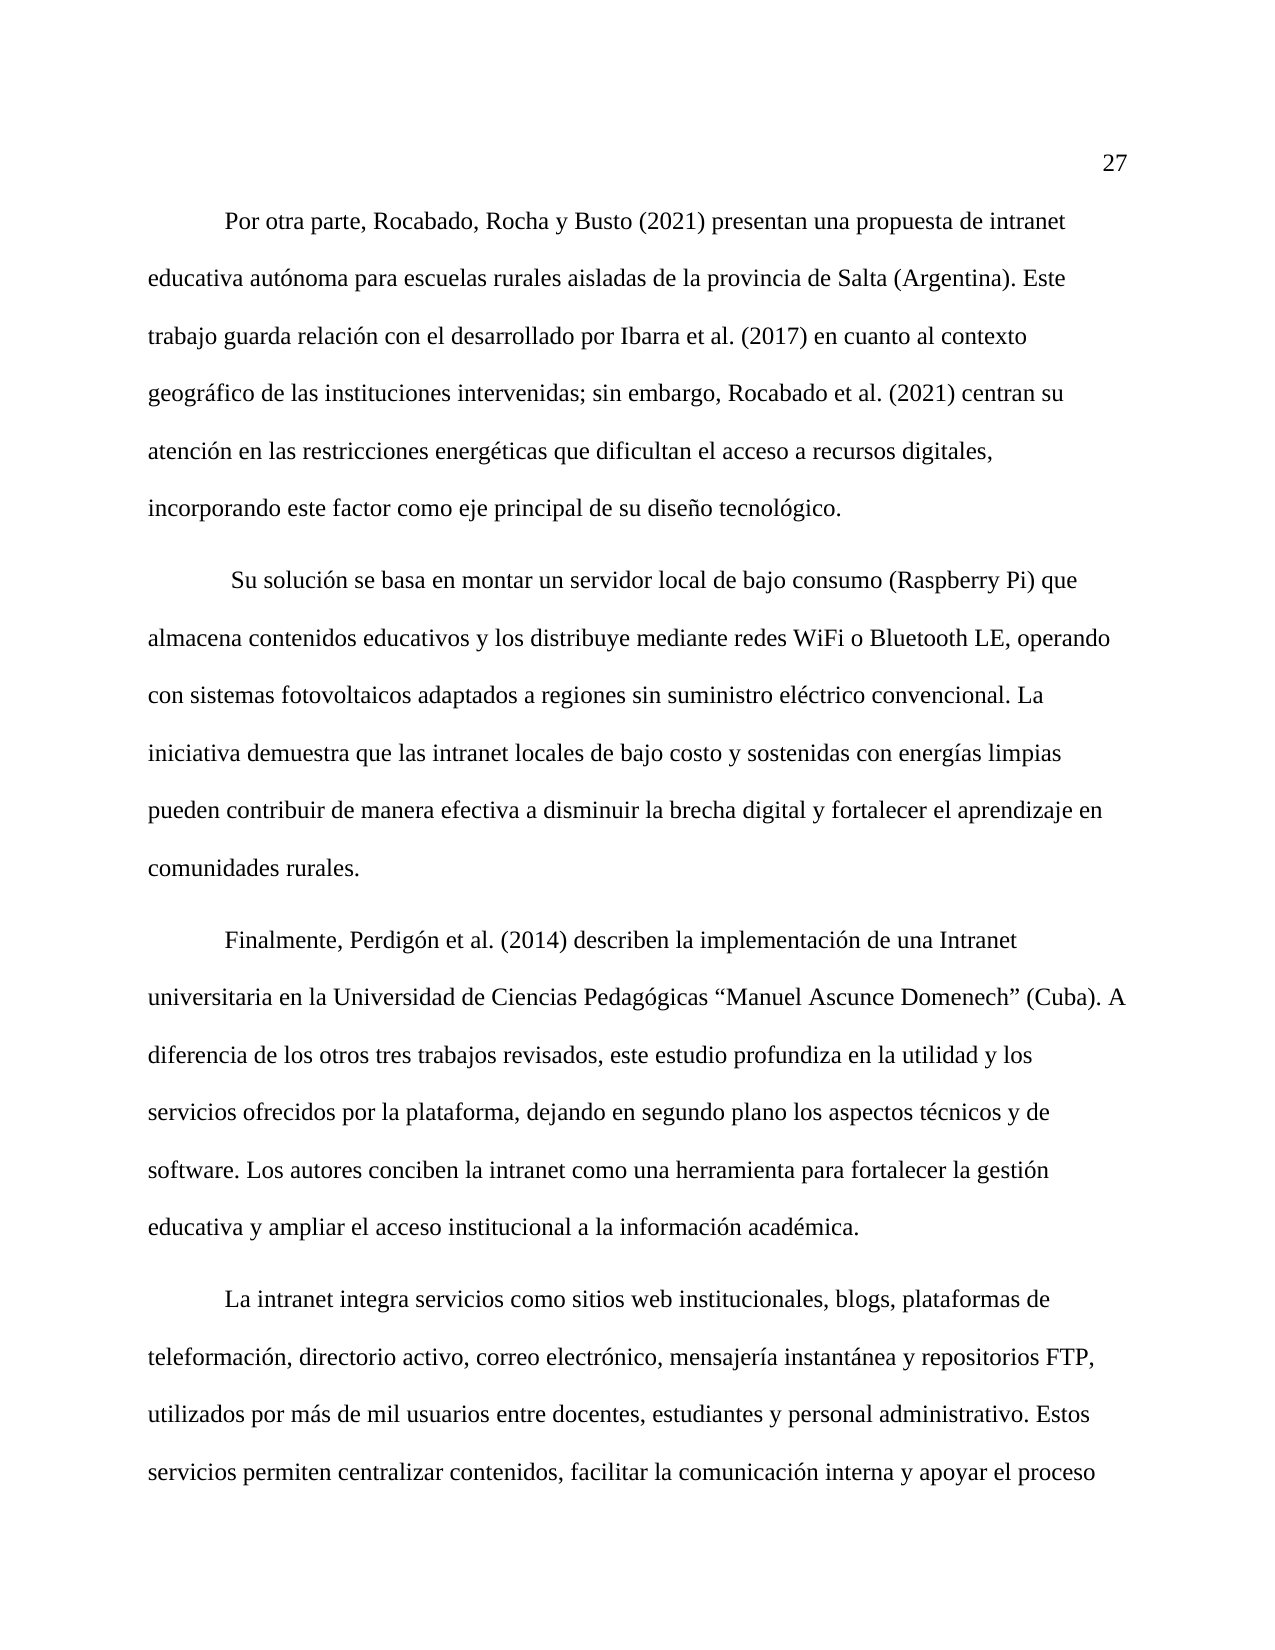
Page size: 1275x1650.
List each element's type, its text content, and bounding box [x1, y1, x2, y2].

text Finalmente, Perdigón et al. (2014) describen la implementación de una Intranet universitaria en la Universidad de Ciencias Pedagógicas “Manuel Ascunce Domenech” (Cuba). A diferencia de los otros tres trabajos revisados, este estudio profundiza en la utilidad y los servicios ofrecidos por la plataforma, dejando en segundo plano los aspectos técnicos y de software. Los autores conciben la intranet como una herramienta para fortalecer la gestión educativa y ampliar el acceso institucional a la información académica. [148, 925, 1127, 1241]
text La intranet integra servicios como sitios web institucionales, blogs, plataformas de teleformación, directorio activo, correo electrónico, mensajería instantánea y repositorios FTP, utilizados por más de mil usuarios entre docentes, estudiantes y personal administrativo. Estos servicios permiten centralizar contenidos, facilitar la comunicación interna y apoyar el proceso [148, 1284, 1127, 1486]
text Su solución se basa en montar un servidor local de bajo consumo (Raspberry Pi) que almacena contenidos educativos y los distribuye mediante redes WiFi o Bluetooth LE, operando con sistemas fotovoltaicos adaptados a regiones sin suministro eléctrico convencional. La iniciativa demuestra que las intranet locales de bajo costo y sostenidas con energías limpias pueden contribuir de manera efectiva a disminuir la brecha digital y fortalecer el aprendizaje en comunidades rurales. [148, 565, 1127, 882]
text Por otra parte, Rocabado, Rocha y Busto (2021) presentan una propuesta de intranet educativa autónoma para escuelas rurales aisladas de la provincia de Salta (Argentina). Este trabajo guarda relación con el desarrollado por Ibarra et al. (2017) en cuanto al contexto geográfico de las instituciones intervenidas; sin embargo, Rocabado et al. (2021) centran su atención en las restricciones energéticas que dificultan el acceso a recursos digitales, incorporando este factor como eje principal de su diseño tecnológico. [148, 206, 1127, 522]
